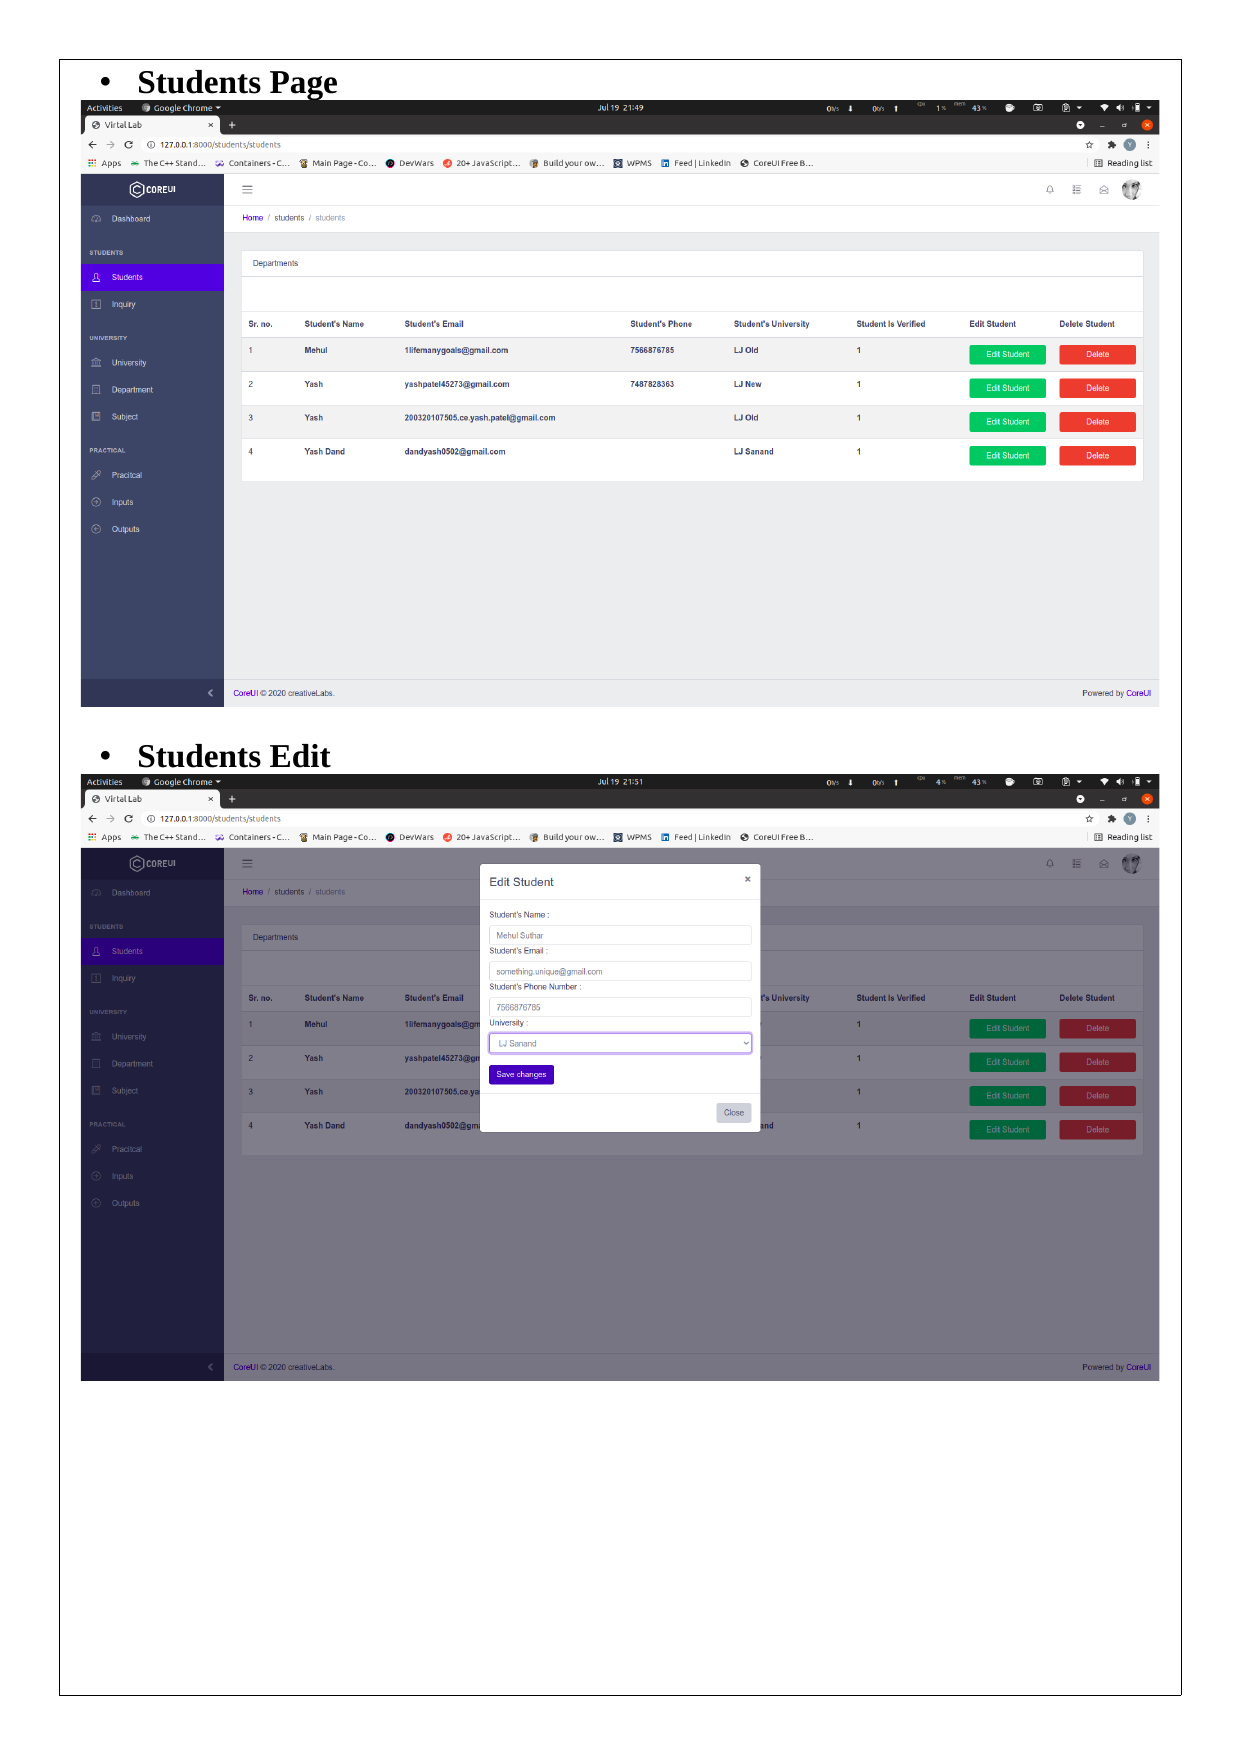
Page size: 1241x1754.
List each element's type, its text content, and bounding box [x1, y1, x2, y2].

picture [80, 100, 1160, 707]
list Students Page [99, 62, 1178, 100]
picture [80, 774, 1160, 1381]
list Students Edit [99, 736, 1178, 774]
